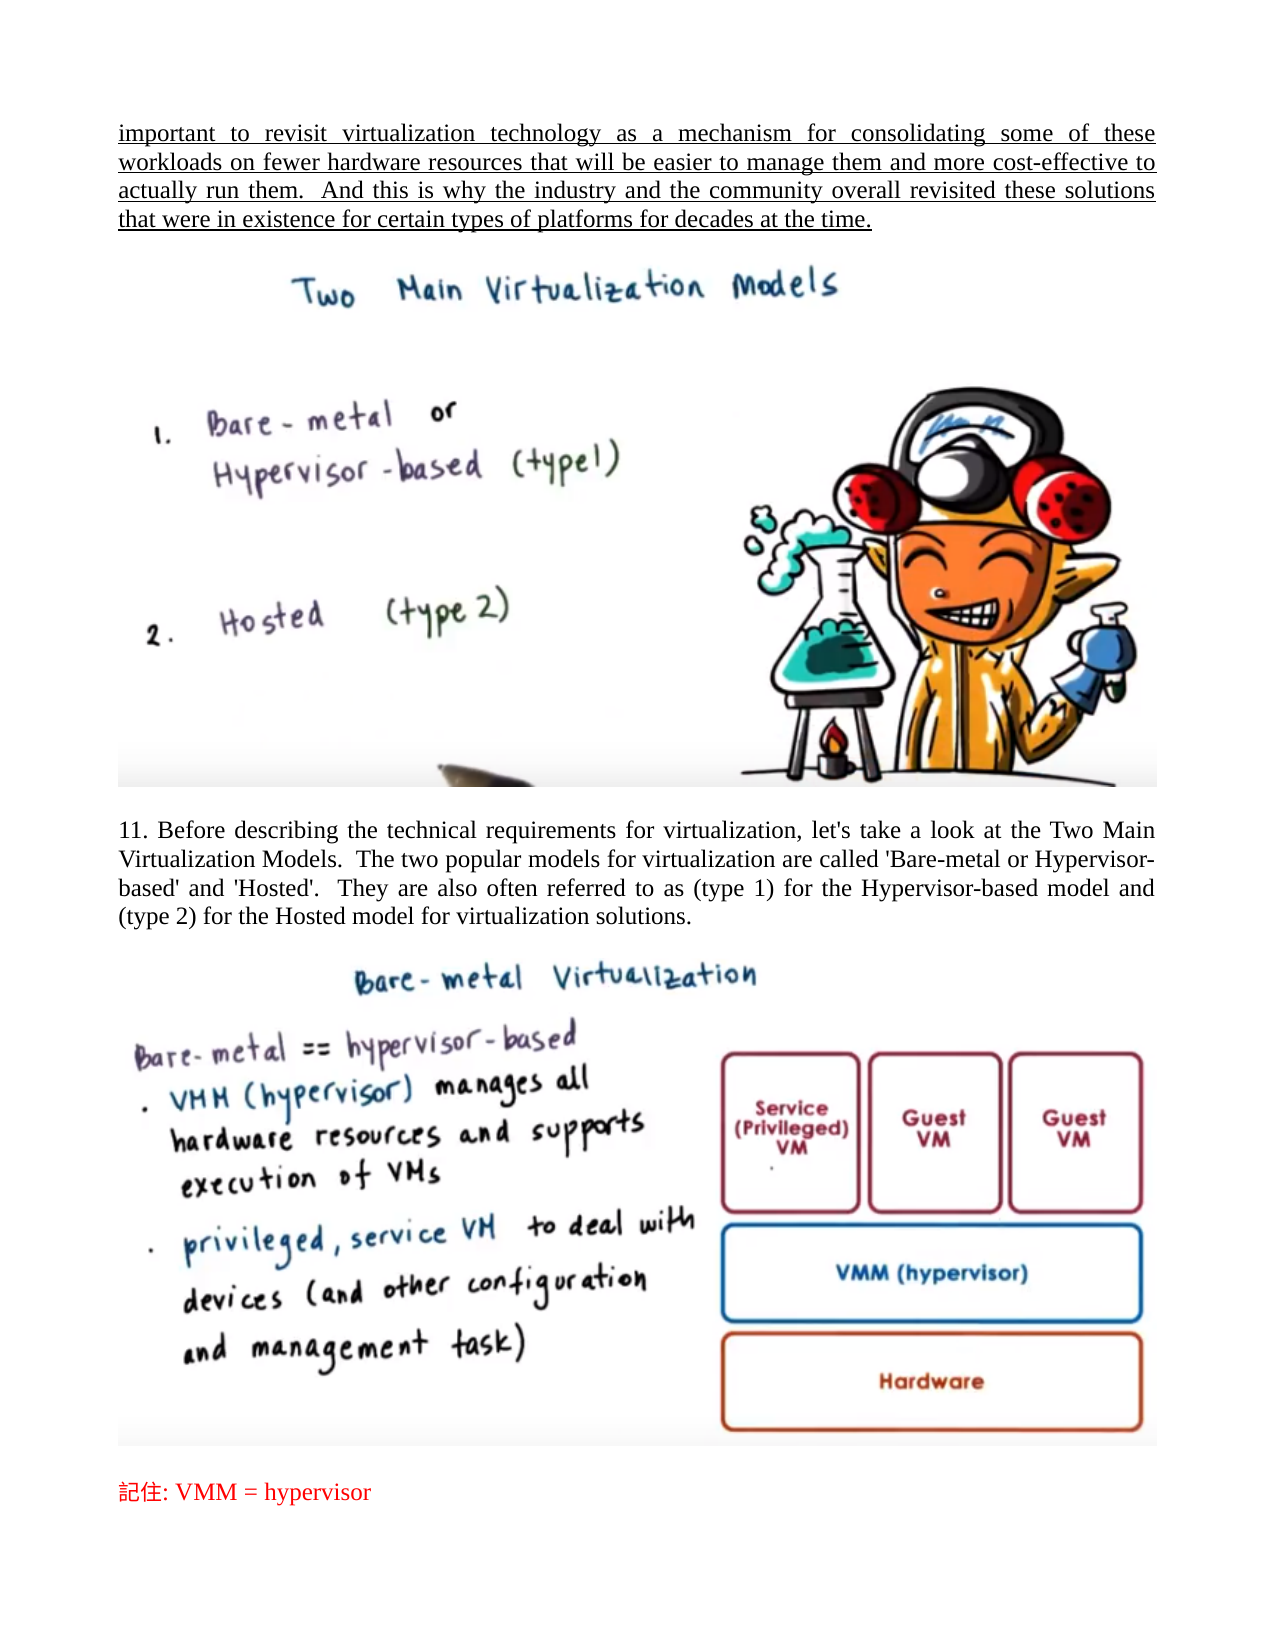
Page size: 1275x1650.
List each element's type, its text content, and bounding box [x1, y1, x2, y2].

text important to revisit virtualization technology as a mechanism for consolidating some of these workloads on fewer hardware resources that will be easier to manage them and more cost-effective to [118, 118, 1157, 172]
text actually run them. And this is why the industry and the community overall revisited these solutions that were in existence for certain types of platforms for decades at the time. [118, 173, 1157, 233]
picture [118, 958, 1157, 1446]
picture [118, 261, 1157, 787]
text 記住: VMM = hypervisor [118, 1475, 1157, 1506]
text 11. Before describing the technical requirements for virtualization, let's take a look at the Two Main Virtualization Models. The two popular models for virtualization are called 'Bare-metal or Hypervisor-based' and 'Hosted'. They are also often referred to as (type 1) for the Hypervisor-based model and (type 2) for the Hosted model for virtualization solutions. [118, 815, 1157, 930]
